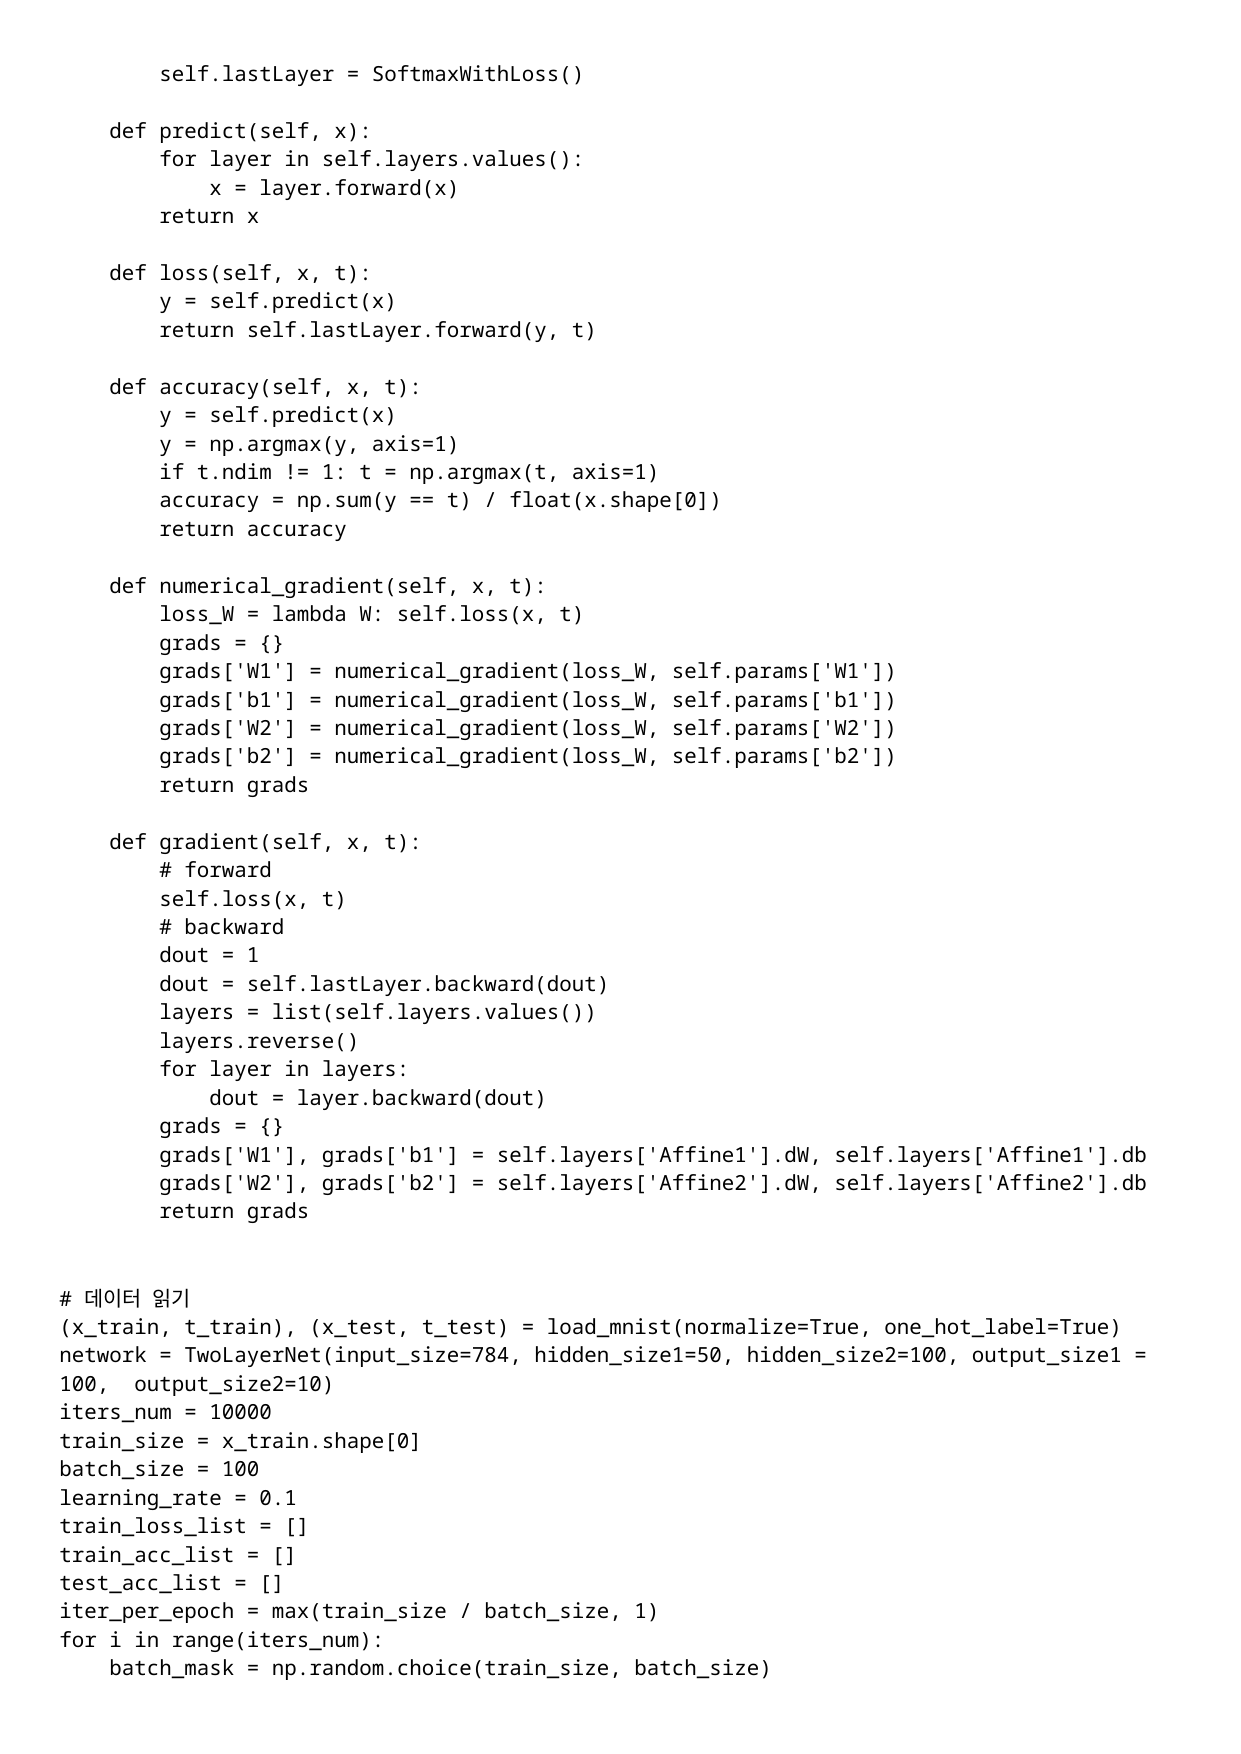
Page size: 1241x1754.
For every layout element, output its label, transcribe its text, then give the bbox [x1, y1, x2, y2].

text layers.reverse() [59, 1026, 1181, 1054]
text dout = layer.backward(dout) [59, 1083, 1181, 1111]
text for layer in self.layers.values(): [59, 144, 1181, 173]
text def gradient(self, x, t): [59, 827, 1181, 855]
text loss_W = lambda W: self.loss(x, t) [59, 599, 1181, 628]
text # backward [59, 912, 1181, 941]
text accuracy = np.sum(y == t) / float(x.shape[0]) [59, 486, 1181, 514]
text def numerical_gradient(self, x, t): [59, 571, 1181, 599]
text iter_per_epoch = max(train_size / batch_size, 1) [59, 1597, 1181, 1625]
text grads = {} [59, 1111, 1181, 1140]
text batch_mask = np.random.choice(train_size, batch_size) [59, 1653, 1181, 1682]
text for layer in layers: [59, 1054, 1181, 1083]
text # forward [59, 855, 1181, 884]
text def accuracy(self, x, t): [59, 372, 1181, 400]
text for i in range(iters_num): [59, 1625, 1181, 1653]
text grads['W1'] = numerical_gradient(loss_W, self.params['W1']) [59, 656, 1181, 685]
text train_loss_list = [] [59, 1511, 1181, 1540]
text if t.ndim != 1: t = np.argmax(t, axis=1) [59, 457, 1181, 486]
text def predict(self, x): [59, 116, 1181, 144]
text return grads [59, 1197, 1181, 1225]
text def loss(self, x, t): [59, 258, 1181, 287]
text y = self.predict(x) [59, 287, 1181, 315]
text return accuracy [59, 514, 1181, 542]
text x = layer.forward(x) [59, 173, 1181, 201]
text dout = self.lastLayer.backward(dout) [59, 969, 1181, 997]
text dout = 1 [59, 941, 1181, 969]
text grads['W1'], grads['b1'] = self.layers['Affine1'].dW, self.layers['Affine1'].db [59, 1140, 1181, 1168]
text grads['W2'] = numerical_gradient(loss_W, self.params['W2']) [59, 713, 1181, 742]
text test_acc_list = [] [59, 1568, 1181, 1597]
text return x [59, 201, 1181, 230]
text grads['W2'], grads['b2'] = self.layers['Affine2'].dW, self.layers['Affine2'].db [59, 1168, 1181, 1197]
text self.lastLayer = SoftmaxWithLoss() [59, 59, 1181, 87]
text y = self.predict(x) [59, 400, 1181, 429]
text learning_rate = 0.1 [59, 1483, 1181, 1511]
text return self.lastLayer.forward(y, t) [59, 315, 1181, 343]
text y = np.argmax(y, axis=1) [59, 429, 1181, 457]
text network = TwoLayerNet(input_size=784, hidden_size1=50, hidden_size2=100, output_size1 = 100, output_size2=10) [59, 1341, 1181, 1397]
text batch_size = 100 [59, 1454, 1181, 1483]
text grads['b1'] = numerical_gradient(loss_W, self.params['b1']) [59, 685, 1181, 713]
text # 데이터 읽기 [59, 1282, 1181, 1312]
text return grads [59, 770, 1181, 798]
text iters_num = 10000 [59, 1397, 1181, 1426]
text train_acc_list = [] [59, 1540, 1181, 1568]
text self.loss(x, t) [59, 884, 1181, 912]
text grads = {} [59, 628, 1181, 656]
text layers = list(self.layers.values()) [59, 997, 1181, 1026]
text train_size = x_train.shape[0] [59, 1426, 1181, 1454]
text (x_train, t_train), (x_test, t_test) = load_mnist(normalize=True, one_hot_label=True) [59, 1312, 1181, 1341]
text grads['b2'] = numerical_gradient(loss_W, self.params['b2']) [59, 742, 1181, 770]
